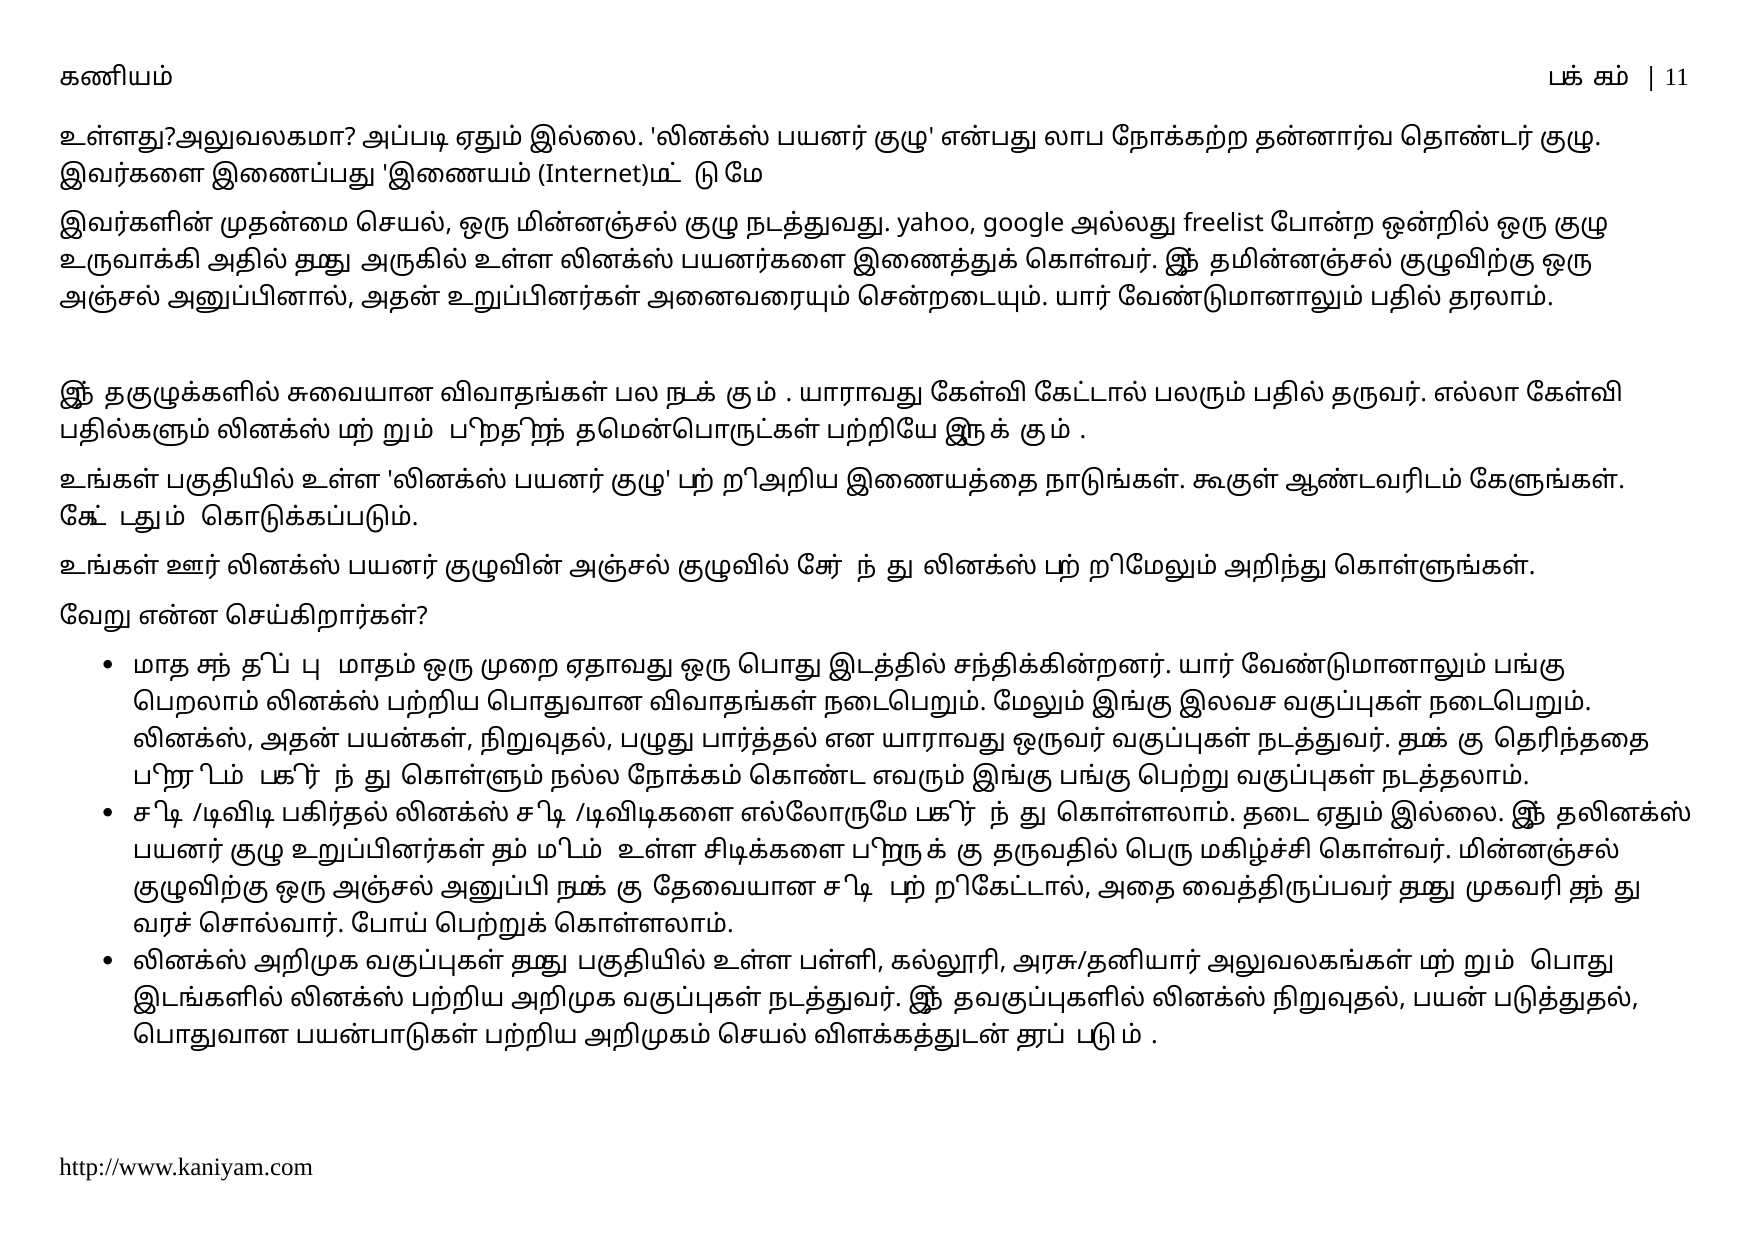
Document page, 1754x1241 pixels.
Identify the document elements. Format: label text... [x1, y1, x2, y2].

list லினக்ஸ் அறிமுக வகுப்புகள் தமது பகுதியில் உள்ள பள்ளி, கல்லூரி, அரசு/தனியார் அலுவலகங்கள் மற்றும் பொது இடங்களில் லினக்ஸ் பற்றிய அறிமுக வகுப்புகள் நடத்துவர். இந்த வகுப்புகளில் லினக்ஸ் நிறுவுதல், பயன் படுத்துதல், பொதுவான பயன்பாடுகள் பற்றிய அறிமுகம் செயல் விளக்கத்துடன் தரப்படும். [103, 943, 1695, 1054]
text இவர்களின் முதன்மை செயல், ஒரு மின்னஞ்சல் குழு நடத்துவது. yahoo, google அல்லது freelist போன்ற ஒன்றில் ஒரு குழு உருவாக்கி அதில் தமது அருகில் உள்ள லினக்ஸ் பயனர்களை இணைத்துக் கொள்வர். இந்த மின்னஞ்சல் குழுவிற்கு ஒரு அஞ்சல் அனுப்பினால், அதன் உறுப்பினர்கள் அனைவரையும் சென்றடையும். யார் வேண்டுமானாலும் பதில் தரலாம். [59, 205, 1695, 316]
text உங்கள் ஊர் லினக்ஸ் பயனர் குழுவின் அஞ்சல் குழுவில் சேர்ந்து லினக்ஸ் பற்றி மேலும் அறிந்து கொள்ளுங்கள். [59, 548, 1695, 585]
list மாத சந்திப்பு மாதம் ஒரு முறை ஏதாவது ஒரு பொது இடத்தில் சந்திக்கின்றனர். யார் வேண்டுமானாலும் பங்கு பெறலாம் லினக்ஸ் பற்றிய பொதுவான விவாதங்கள் நடைபெறும். மேலும் இங்கு இலவச வகுப்புகள் நடைபெறும். லினக்ஸ், அதன் பயன்கள், நிறுவுதல், பழுது பார்த்தல் என யாராவது ஒருவர் வகுப்புகள் நடத்துவர். தமக்கு தெரிந்ததை பிறரிடம் பகிர்ந்து கொள்ளும் நல்ல நோக்கம் கொண்ட எவரும் இங்கு பங்கு பெற்று வகுப்புகள் நடத்தலாம். [103, 647, 1695, 795]
list சிடி/டிவிடி பகிர்தல் லினக்ஸ் சிடி/டிவிடிகளை எல்லோருமே பகிர்ந்து கொள்ளலாம். தடை ஏதும் இல்லை. இந்த லினக்ஸ் பயனர் குழு உறுப்பினர்கள் தம்மிடம் உள்ள சிடிக்களை பிறருக்கு தருவதில் பெரு மகிழ்ச்சி கொள்வர். மின்னஞ்சல் குழுவிற்கு ஒரு அஞ்சல் அனுப்பி நமக்கு தேவையான சிடி பற்றி கேட்டால், அதை வைத்திருப்பவர் தமது முகவரி தந்து வரச் சொல்வார். போய் பெற்றுக் கொள்ளலாம். [103, 795, 1695, 943]
text உங்கள் பகுதியில் உள்ள 'லினக்ஸ் பயனர் குழு' பற்றி அறிய இணையத்தை நாடுங்கள். கூகுள் ஆண்டவரிடம் கேளுங்கள். கேட்டதும் கொடுக்கப்படும். [59, 461, 1695, 535]
text வேறு என்ன செய்கிறார்கள்? [59, 597, 1695, 634]
text உள்ளது?அலுவலகமா? அப்படி ஏதும் இல்லை. 'லினக்ஸ் பயனர் குழு' என்பது லாப நோக்கற்ற தன்னார்வ தொண்டர் குழு. இவர்களை இணைப்பது 'இணையம் (Internet)மட்டுமே. [59, 118, 1695, 192]
text இந்த குழுக்களில் சுவையான விவாதங்கள் பல நடக்கும். யாராவது கேள்வி கேட்டால் பலரும் பதில் தருவர். எல்லா கேள்வி பதில்களும் லினக்ஸ் மற்றும் பிற திறந்த மென்பொருட்கள் பற்றியே இருக்கும். [59, 375, 1695, 449]
